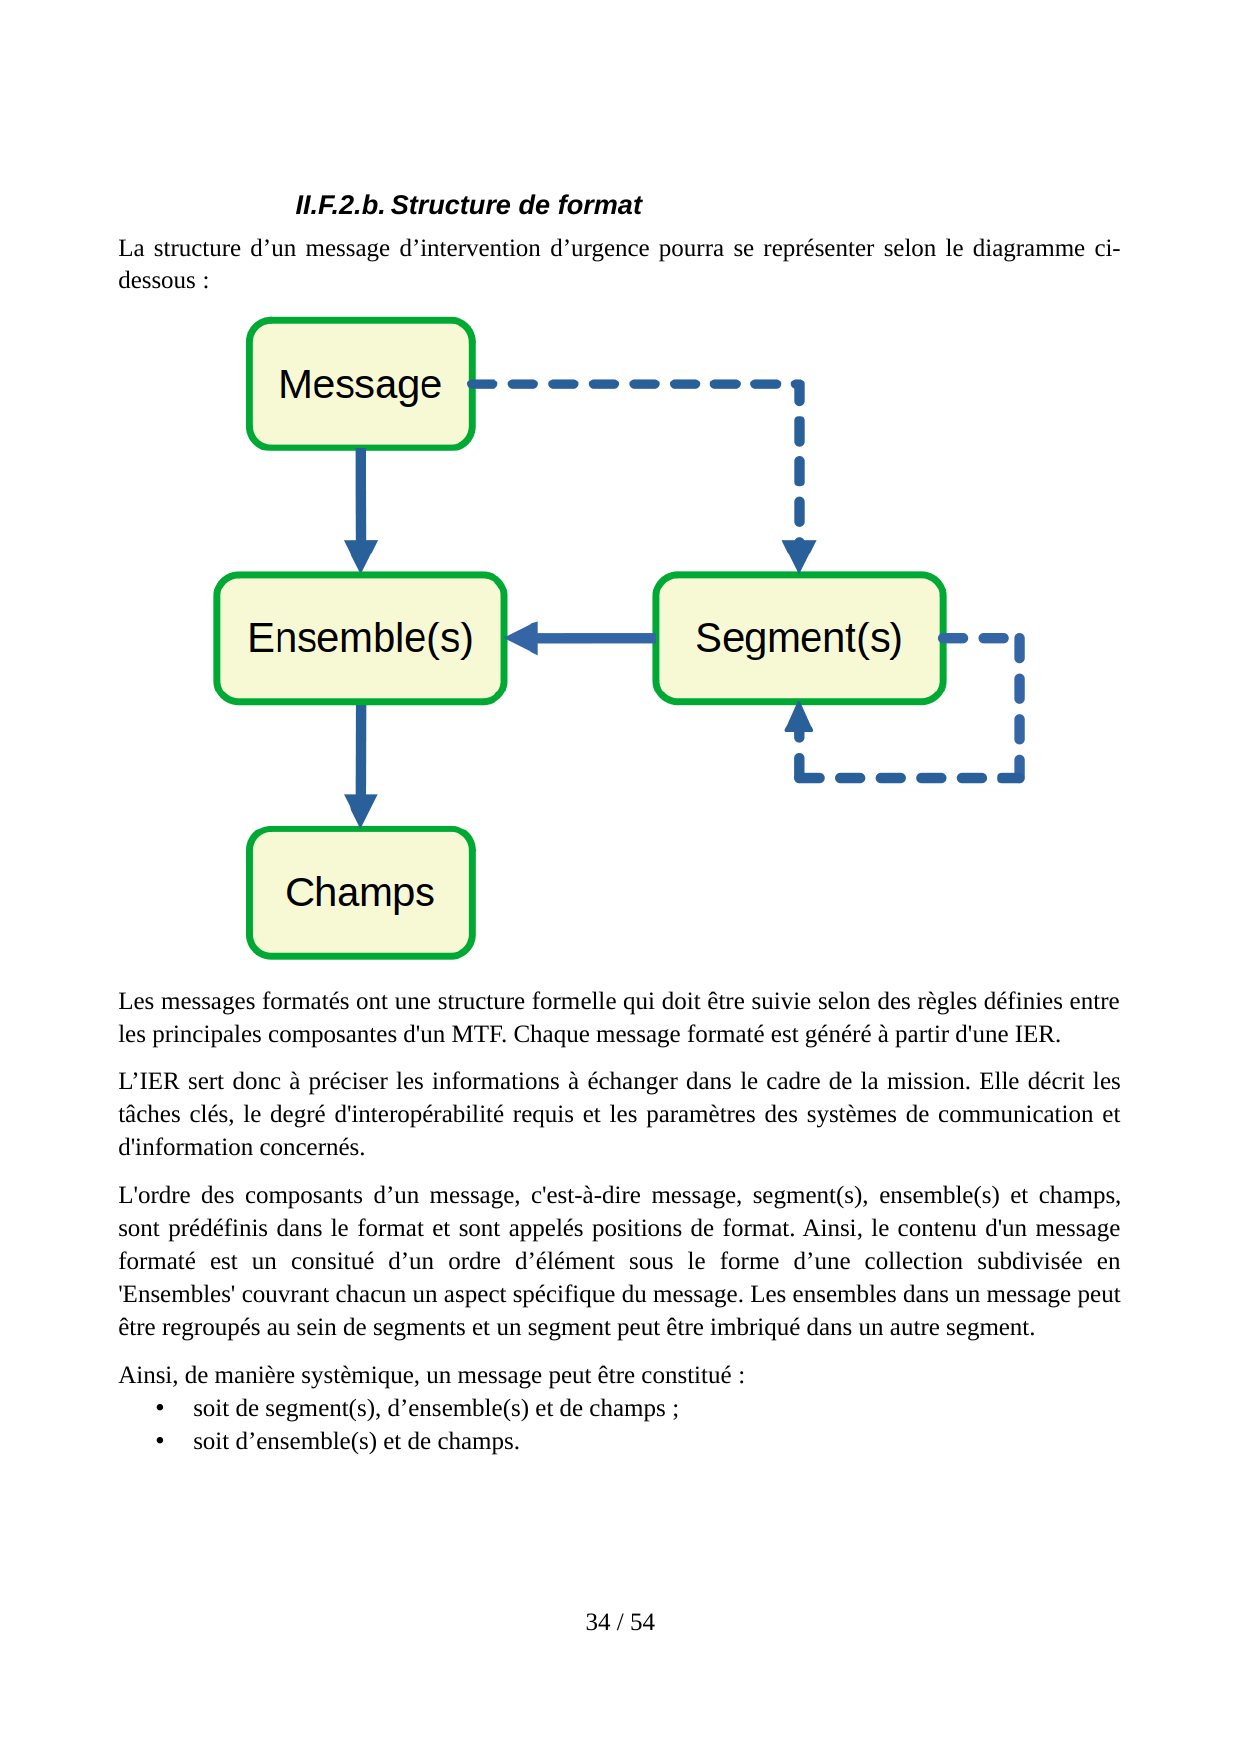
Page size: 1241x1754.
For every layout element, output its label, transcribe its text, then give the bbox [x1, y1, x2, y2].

text Les messages formatés ont une structure formelle qui doit être suivie selon des règles définies entre les principales composantes d'un MTF. Chaque message formaté est généré à partir d'une IER. [118, 986, 1122, 1047]
list soit d’ensemble(s) et de champs. [156, 1426, 1122, 1454]
subtitle Structure de format [118, 189, 1122, 220]
text L'ordre des composants d’un message, c'est-à-dire message, segment(s), ensemble(s) et champs, sont prédéfinis dans le format et sont appelés positions de format. Ainsi, le contenu d'un message formaté est un consitué d’un ordre d’élément sous le forme d’une collection subdivisée en 'Ensembles' couvrant chacun un aspect spécifique du message. Les ensembles dans un message peut être regroupés au sein de segments et un segment peut être imbriqué dans un autre segment. [118, 1180, 1122, 1341]
text La structure d’un message d’intervention d’urgence pourra se représenter selon le diagramme ci-dessous : [118, 233, 1122, 294]
list soit de segment(s), d’ensemble(s) et de champs ; [156, 1393, 1122, 1421]
text L’IER sert donc à préciser les informations à échanger dans le cadre de la mission. Elle décrit les tâches clés, le degré d'interopérabilité requis et les paramètres des systèmes de communication et d'information concernés. [118, 1066, 1122, 1161]
picture [207, 313, 1033, 967]
text Ainsi, de manière systèmique, un message peut être constitué : [118, 1360, 1122, 1388]
